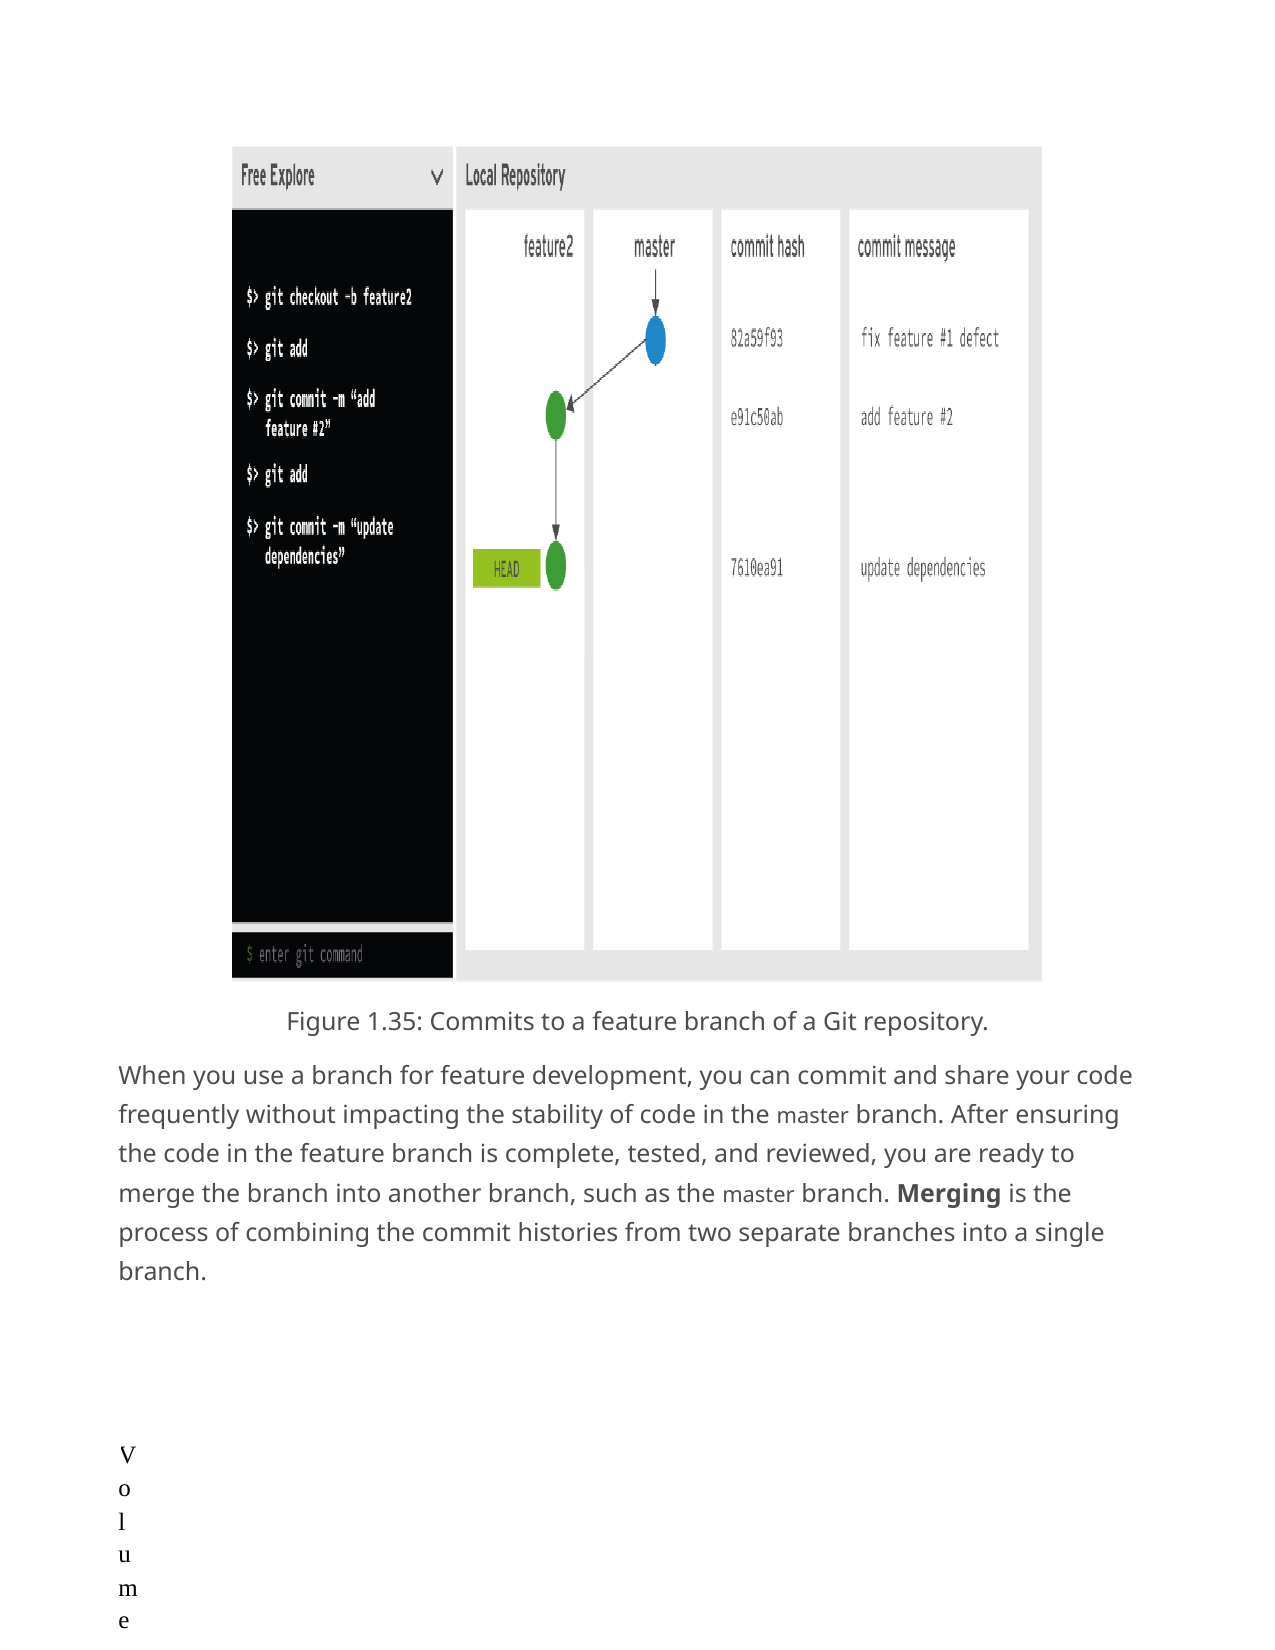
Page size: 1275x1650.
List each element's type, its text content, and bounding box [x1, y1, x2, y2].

text This animation uses a feature branch workflow to demonstrate a sequence of code changes. [118, 1341, 1157, 1370]
picture [222, 118, 1053, 1004]
text Branching and Merging [118, 1308, 1157, 1337]
text Figure 1.35: Commits to a feature branch of a Git repository. [118, 1004, 1157, 1038]
text When you use a branch for feature development, you can commit and share your code frequently without impacting the stability of code in the master branch. After ensuring the code in the feature branch is complete, tested, and reviewed, you are ready to merge the branch into another branch, such as the master branch. Merging is the process of combining the commit histories from two separate branches into a single branch. [118, 1058, 1157, 1288]
